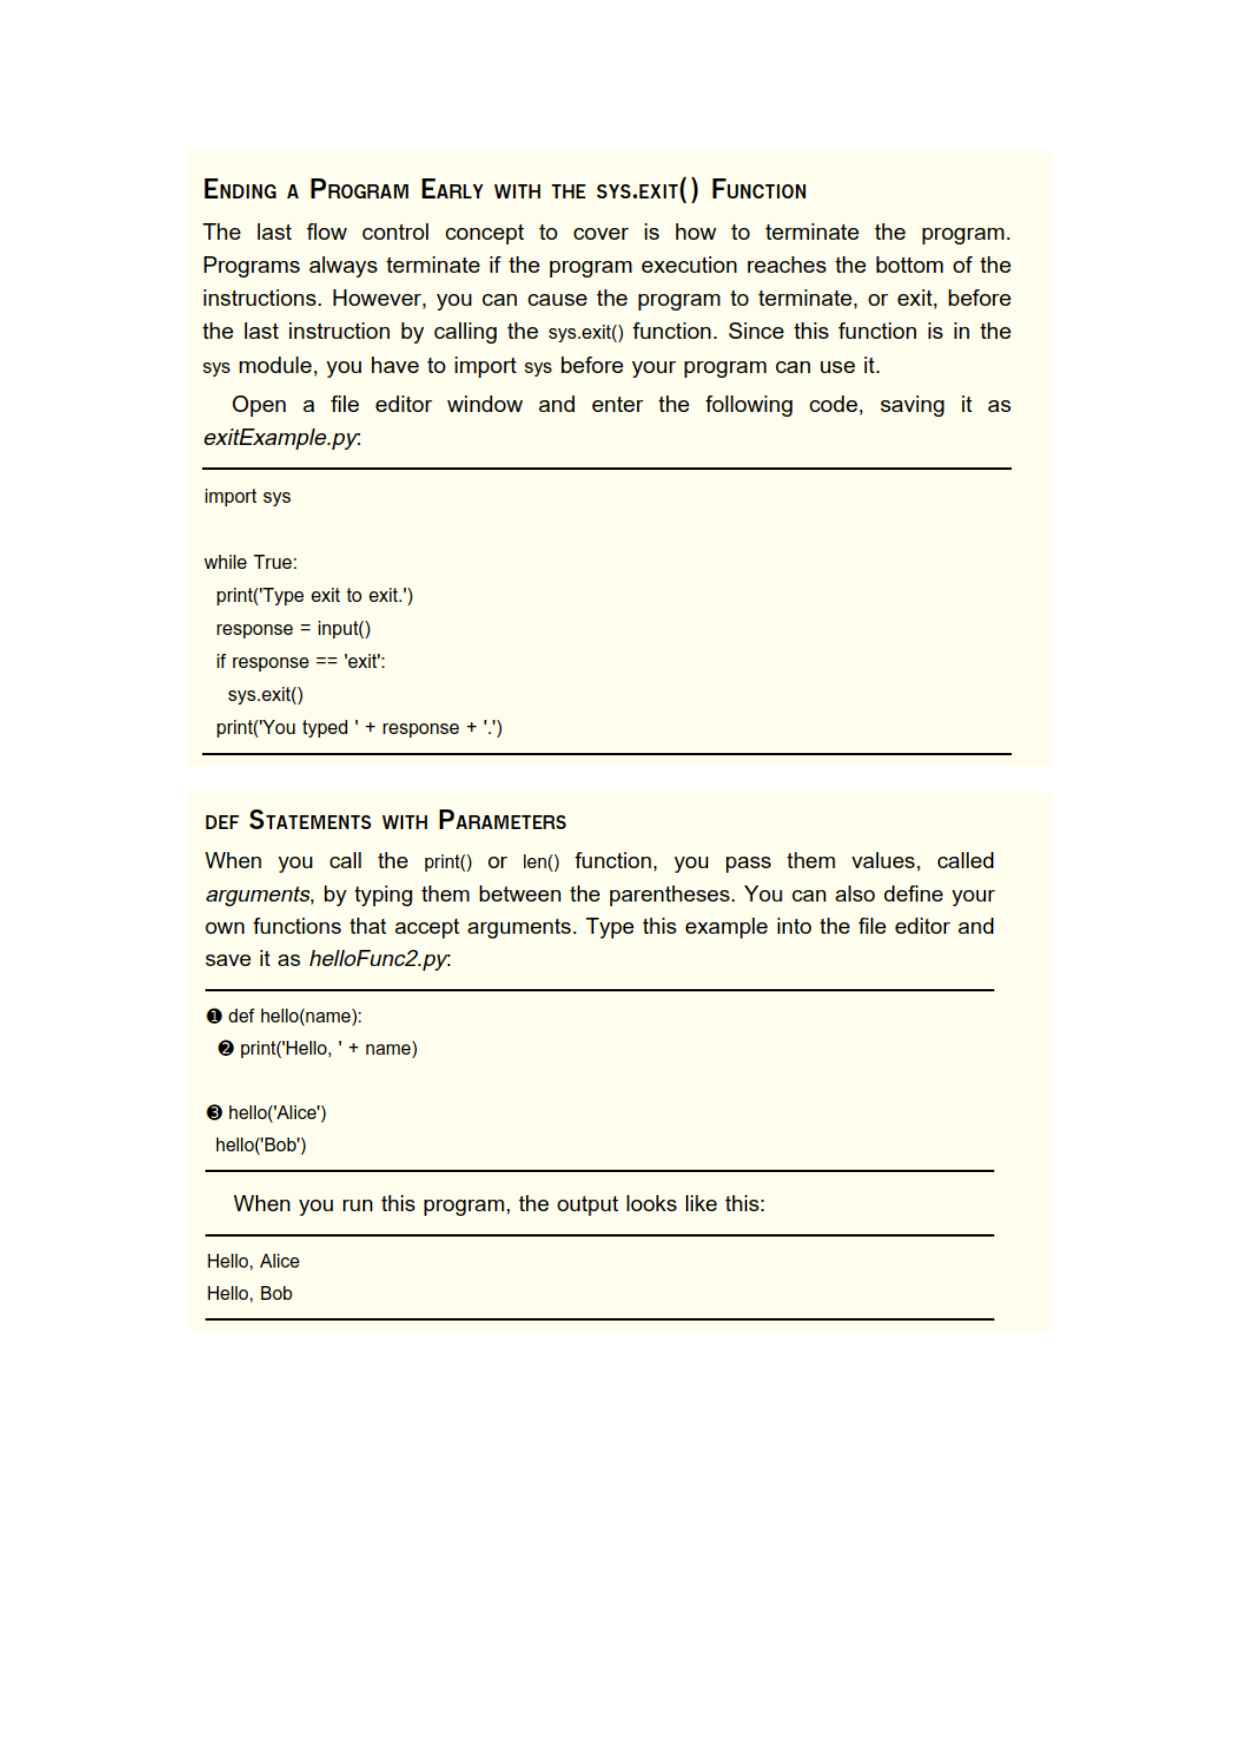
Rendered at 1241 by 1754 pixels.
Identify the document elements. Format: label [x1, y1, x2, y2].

picture [187, 791, 1053, 1331]
picture [187, 150, 1053, 766]
